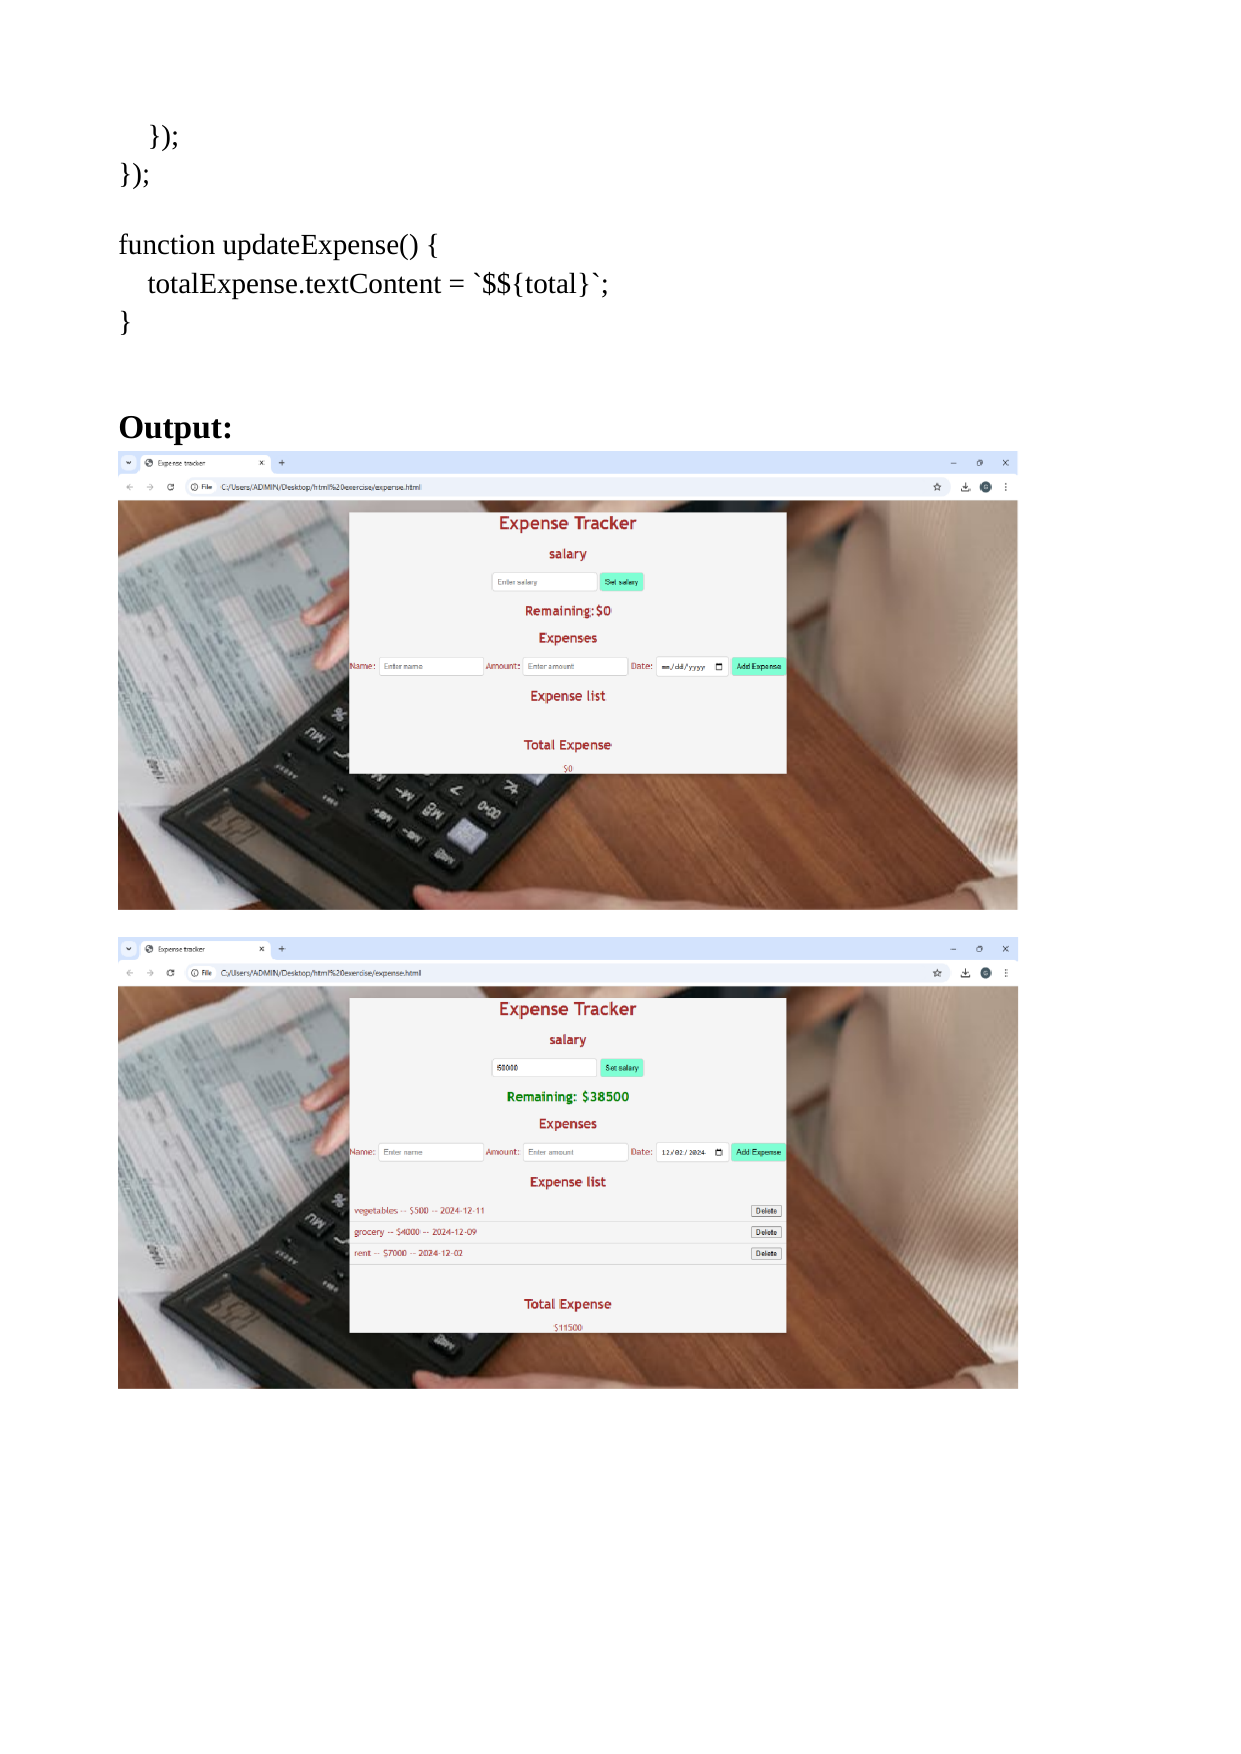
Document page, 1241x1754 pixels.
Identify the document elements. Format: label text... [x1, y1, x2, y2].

text totalExpense.textContent = `$${total}`; [118, 266, 1122, 299]
text function updateExpense() { [118, 227, 1122, 261]
text }); [118, 118, 1122, 152]
text Output: [118, 407, 1122, 446]
text }); [118, 157, 1122, 190]
text } [118, 304, 1122, 338]
